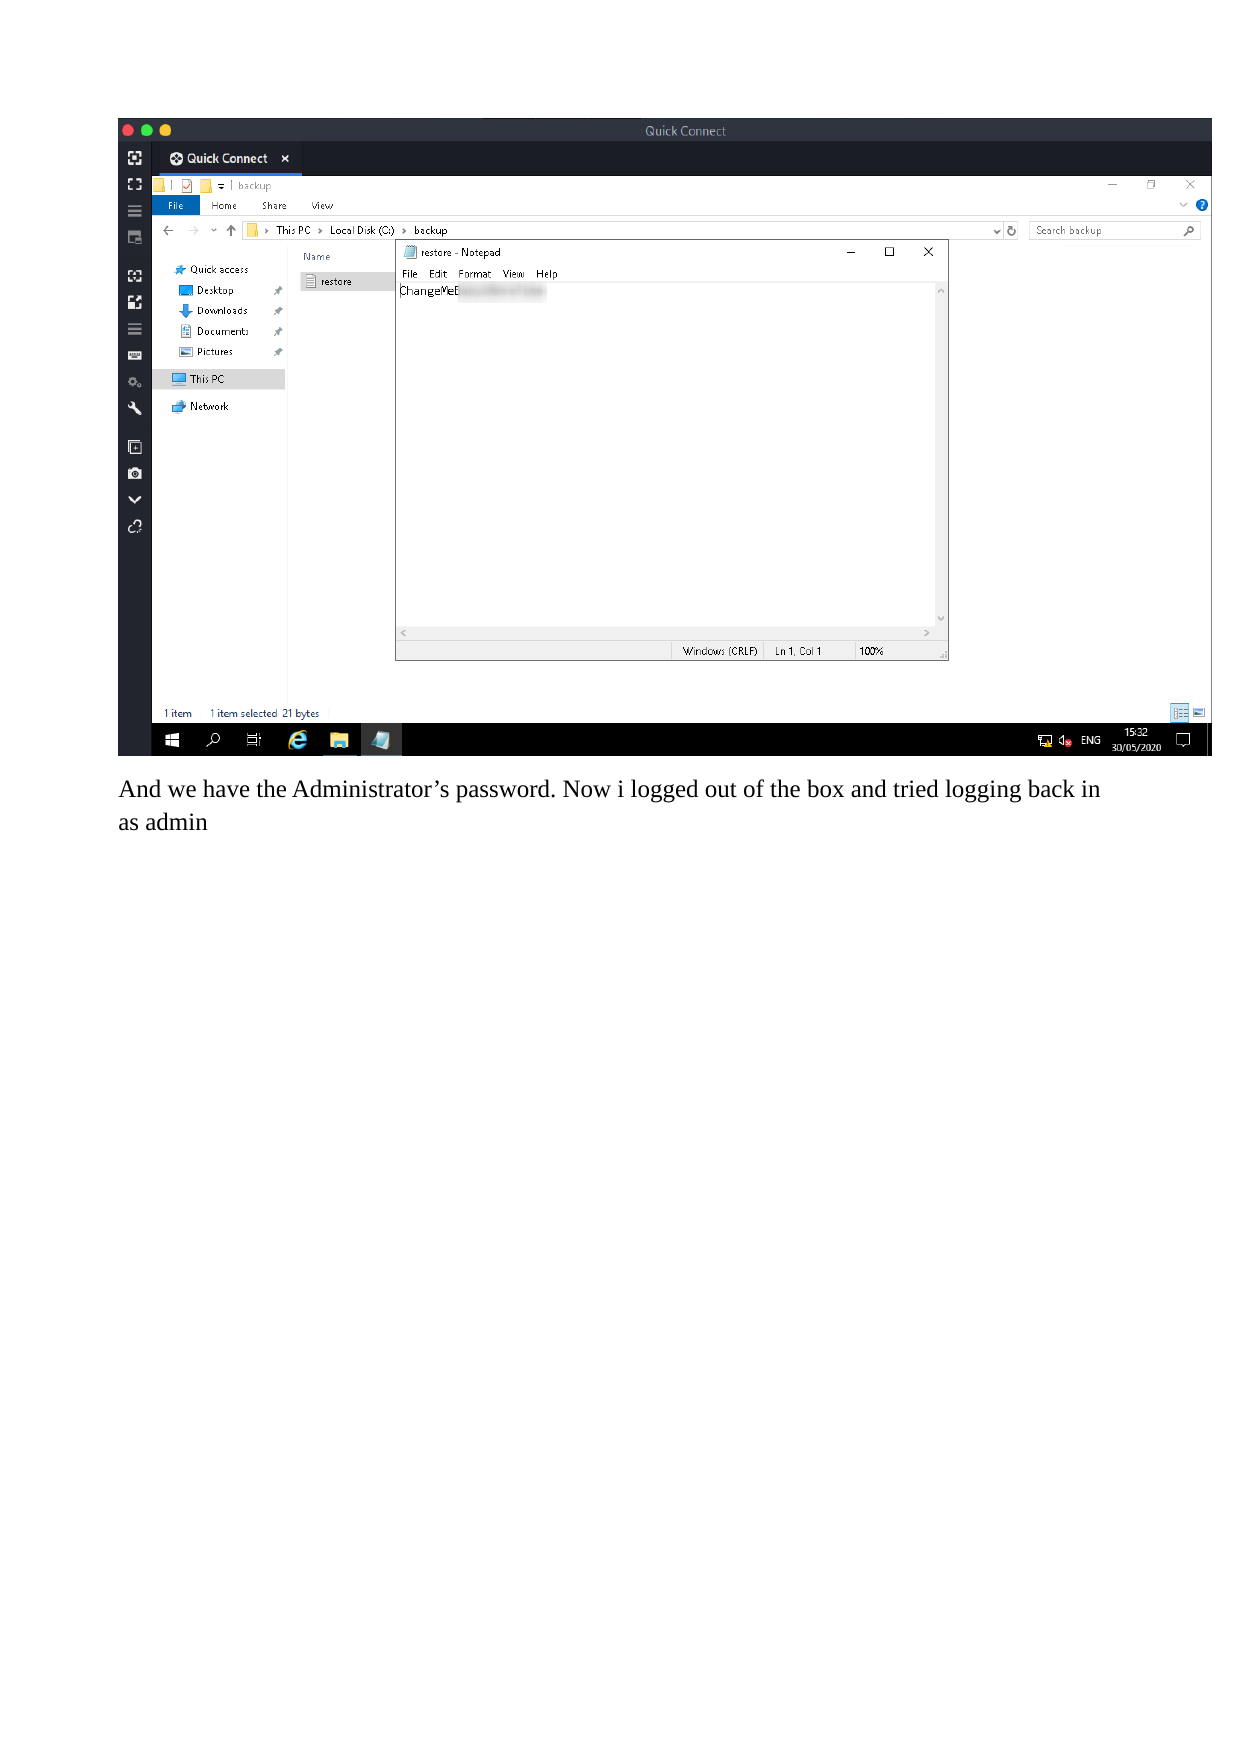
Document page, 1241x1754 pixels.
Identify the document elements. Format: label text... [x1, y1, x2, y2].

text And we have the Administrator’s password. Now i logged out of the box and tried logging back in as admin [118, 774, 1122, 836]
picture [118, 118, 1212, 756]
